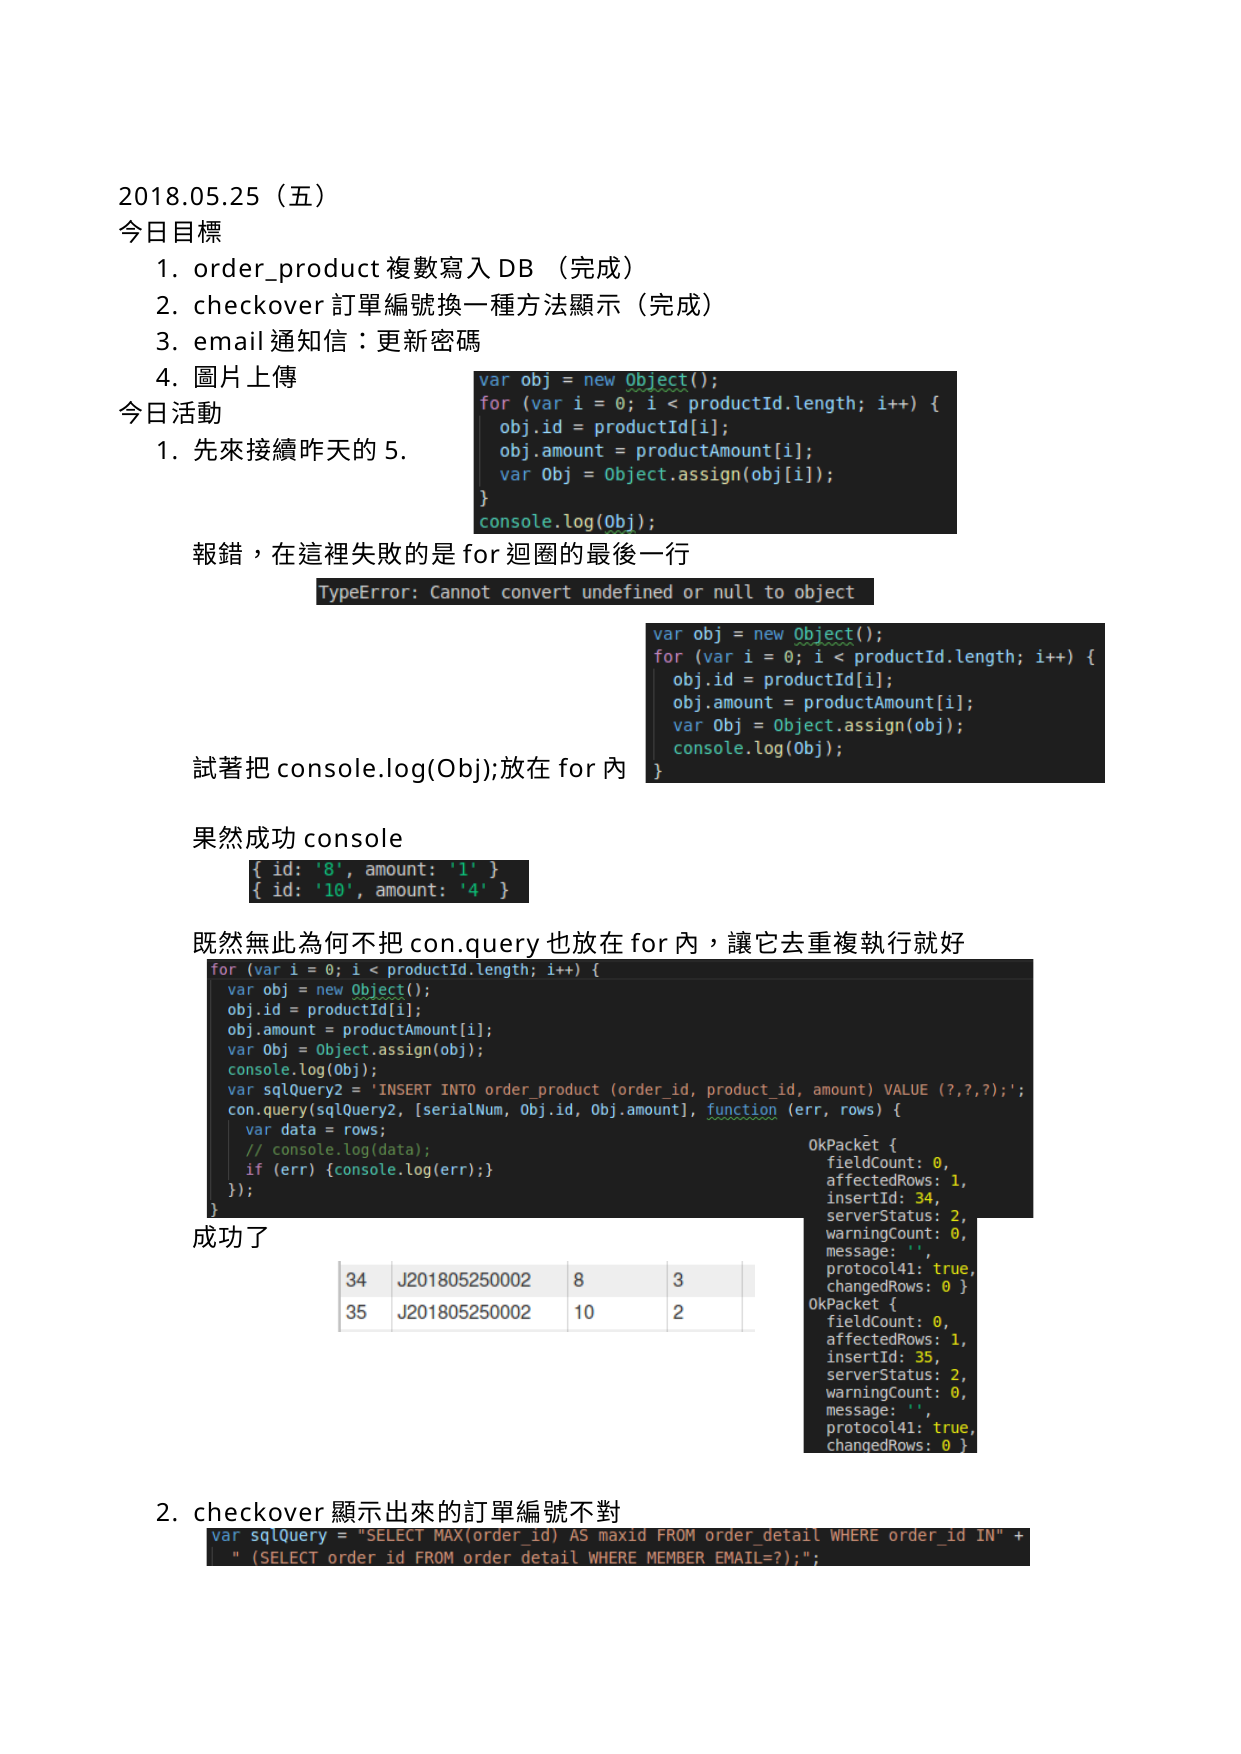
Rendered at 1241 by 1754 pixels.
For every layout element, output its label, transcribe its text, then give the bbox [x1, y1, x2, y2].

list checkover訂單編號換一種方法顯示（完成） [156, 285, 1122, 321]
text 報錯，在這裡失敗的是for迴圈的最後一行 [118, 534, 1122, 571]
text 今日活動 [118, 394, 473, 430]
list email通知信：更新密碼 [156, 321, 1122, 358]
picture [249, 860, 529, 903]
text 成功了 [118, 959, 803, 1254]
list 圖片上傳 [156, 358, 1122, 394]
list checkover顯示出來的訂單編號不對 [156, 1492, 1122, 1529]
text [978, 959, 1122, 1254]
text 2018.05.25（五） [118, 176, 1122, 213]
picture [206, 959, 1034, 1453]
list 先來接續昨天的5. [156, 430, 473, 466]
text 既然無此為何不把con.query也放在for內，讓它去重複執行就好 [118, 923, 1122, 959]
text 今日目標 [118, 213, 1122, 249]
picture [206, 1528, 1030, 1566]
text 試著把console.log(Obj);放在for內 [118, 605, 1122, 785]
text 果然成功console [118, 819, 1122, 855]
picture [645, 623, 1105, 783]
text [957, 394, 1122, 430]
list [957, 430, 1122, 466]
picture [316, 578, 874, 605]
list order_product複數寫入DB （完成） [156, 249, 1122, 285]
picture [473, 371, 957, 534]
picture [337, 1261, 755, 1332]
